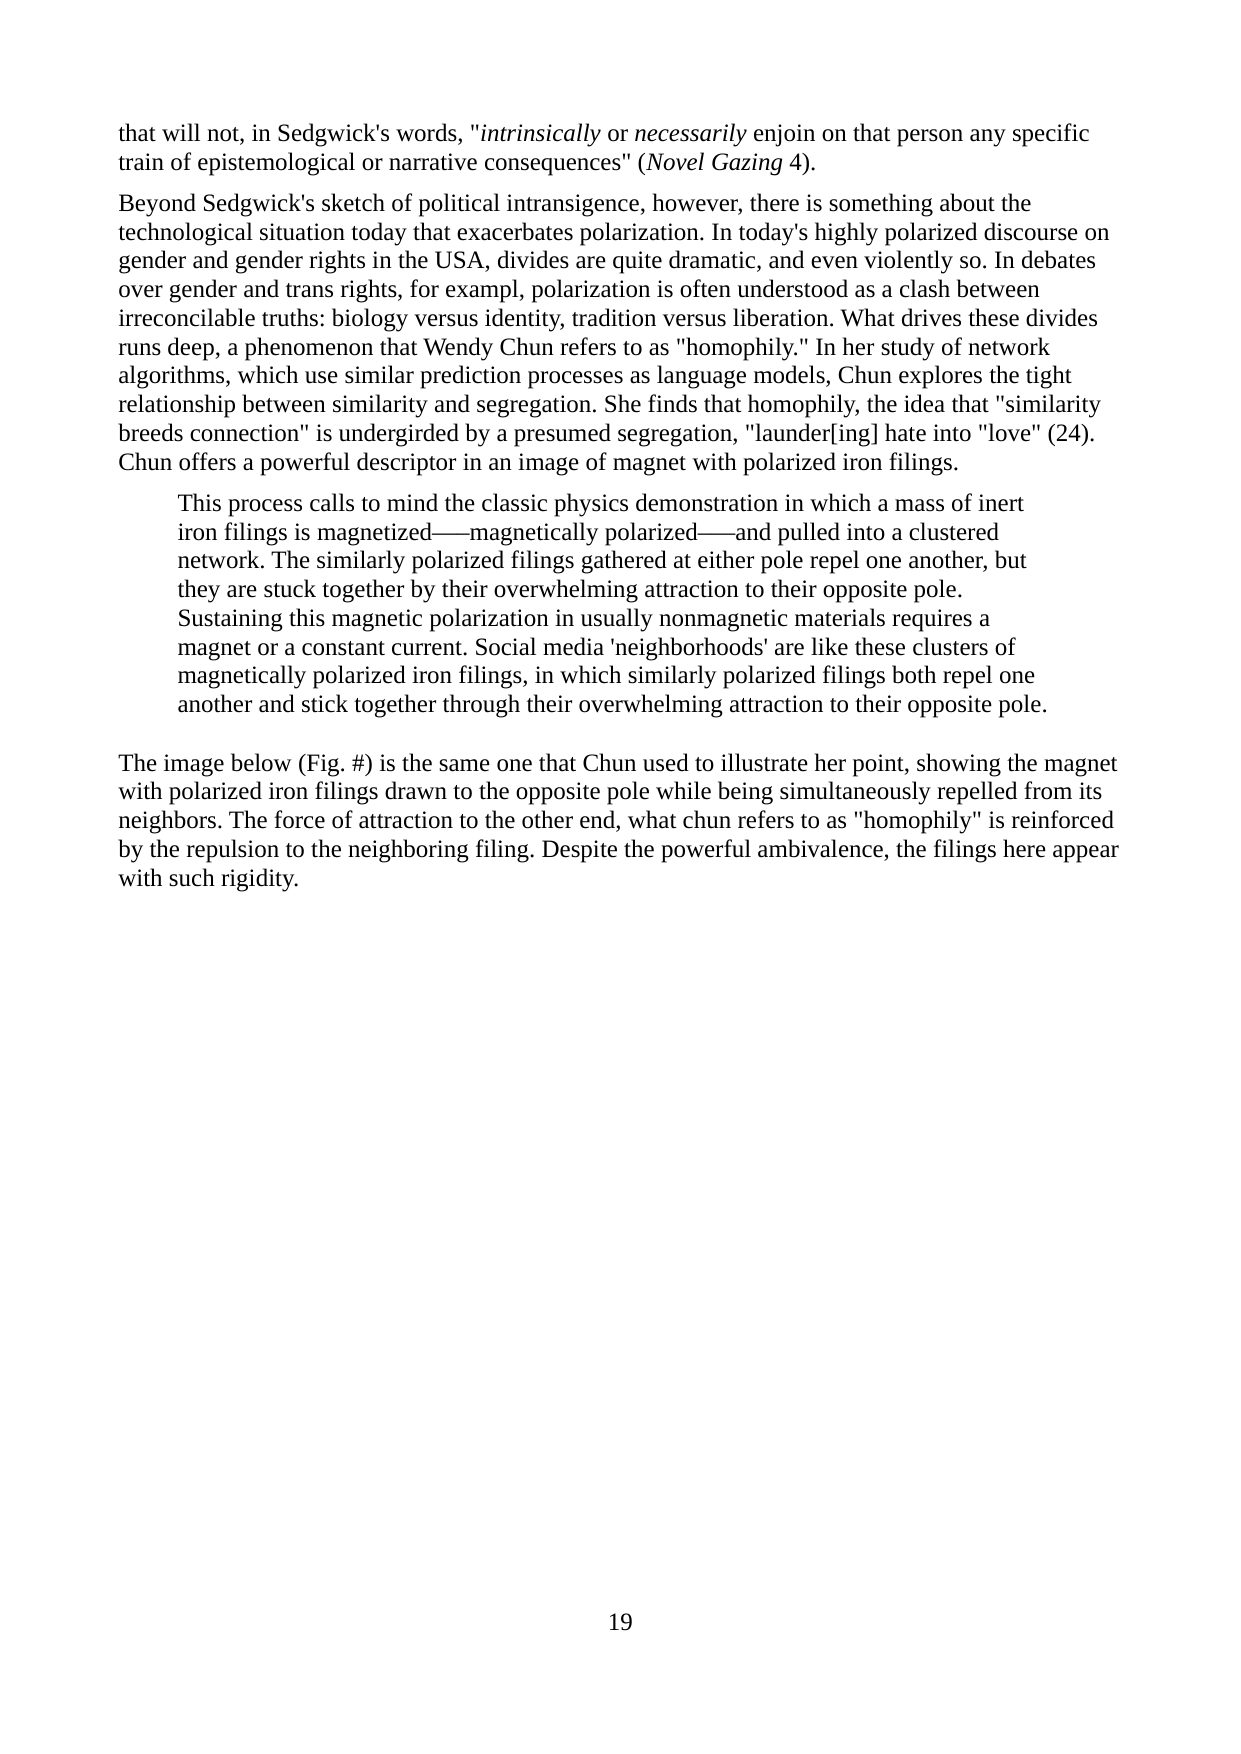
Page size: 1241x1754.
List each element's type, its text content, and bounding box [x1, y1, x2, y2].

text The image below (Fig. #) is the same one that Chun used to illustrate her point, showing the magnet with polarized iron filings drawn to the opposite pole while being simultaneously repelled from its neighbors. The force of attraction to the other end, what chun refers to as "homophily" is reinforced by the repulsion to the neighboring filing. Despite the powerful ambivalence, the filings here appear with such rigidity. [118, 748, 1122, 891]
text that will not, in Sedgwick's words, "intrinsically or necessarily enjoin on that person any specific train of epistemological or narrative consequences" (Novel Gazing 4). [118, 118, 1122, 176]
text This process calls to mind the classic physics demonstration in which a mass of inert iron filings is magnetized—–magnetically polarized–—and pulled into a clustered network. The similarly polarized filings gathered at either pole repel one another, but they are stuck together by their overwhelming attraction to their opposite pole. Sustaining this magnetic polarization in usually nonmagnetic materials requires a magnet or a constant current. Social media 'neighborhoods' are like these clusters of magnetically polarized iron filings, in which similarly polarized filings both repel one another and stick together through their overwhelming attraction to their opposite pole. [177, 488, 1063, 718]
text Beyond Sedgwick's sketch of political intransigence, however, there is something about the technological situation today that exacerbates polarization. In today's highly polarized discourse on gender and gender rights in the USA, divides are quite dramatic, and even violently so. In debates over gender and trans rights, for exampl, polarization is often understood as a clash between irreconcilable truths: biology versus identity, tradition versus liberation. What drives these divides runs deep, a phenomenon that Wendy Chun refers to as "homophily." In her study of network algorithms, which use similar prediction processes as language models, Chun explores the tight relationship between similarity and segregation. She finds that homophily, the idea that "similarity breeds connection" is undergirded by a presumed segregation, "launder[ing] hate into "love" (24). Chun offers a powerful descriptor in an image of magnet with polarized iron filings. [118, 188, 1122, 476]
